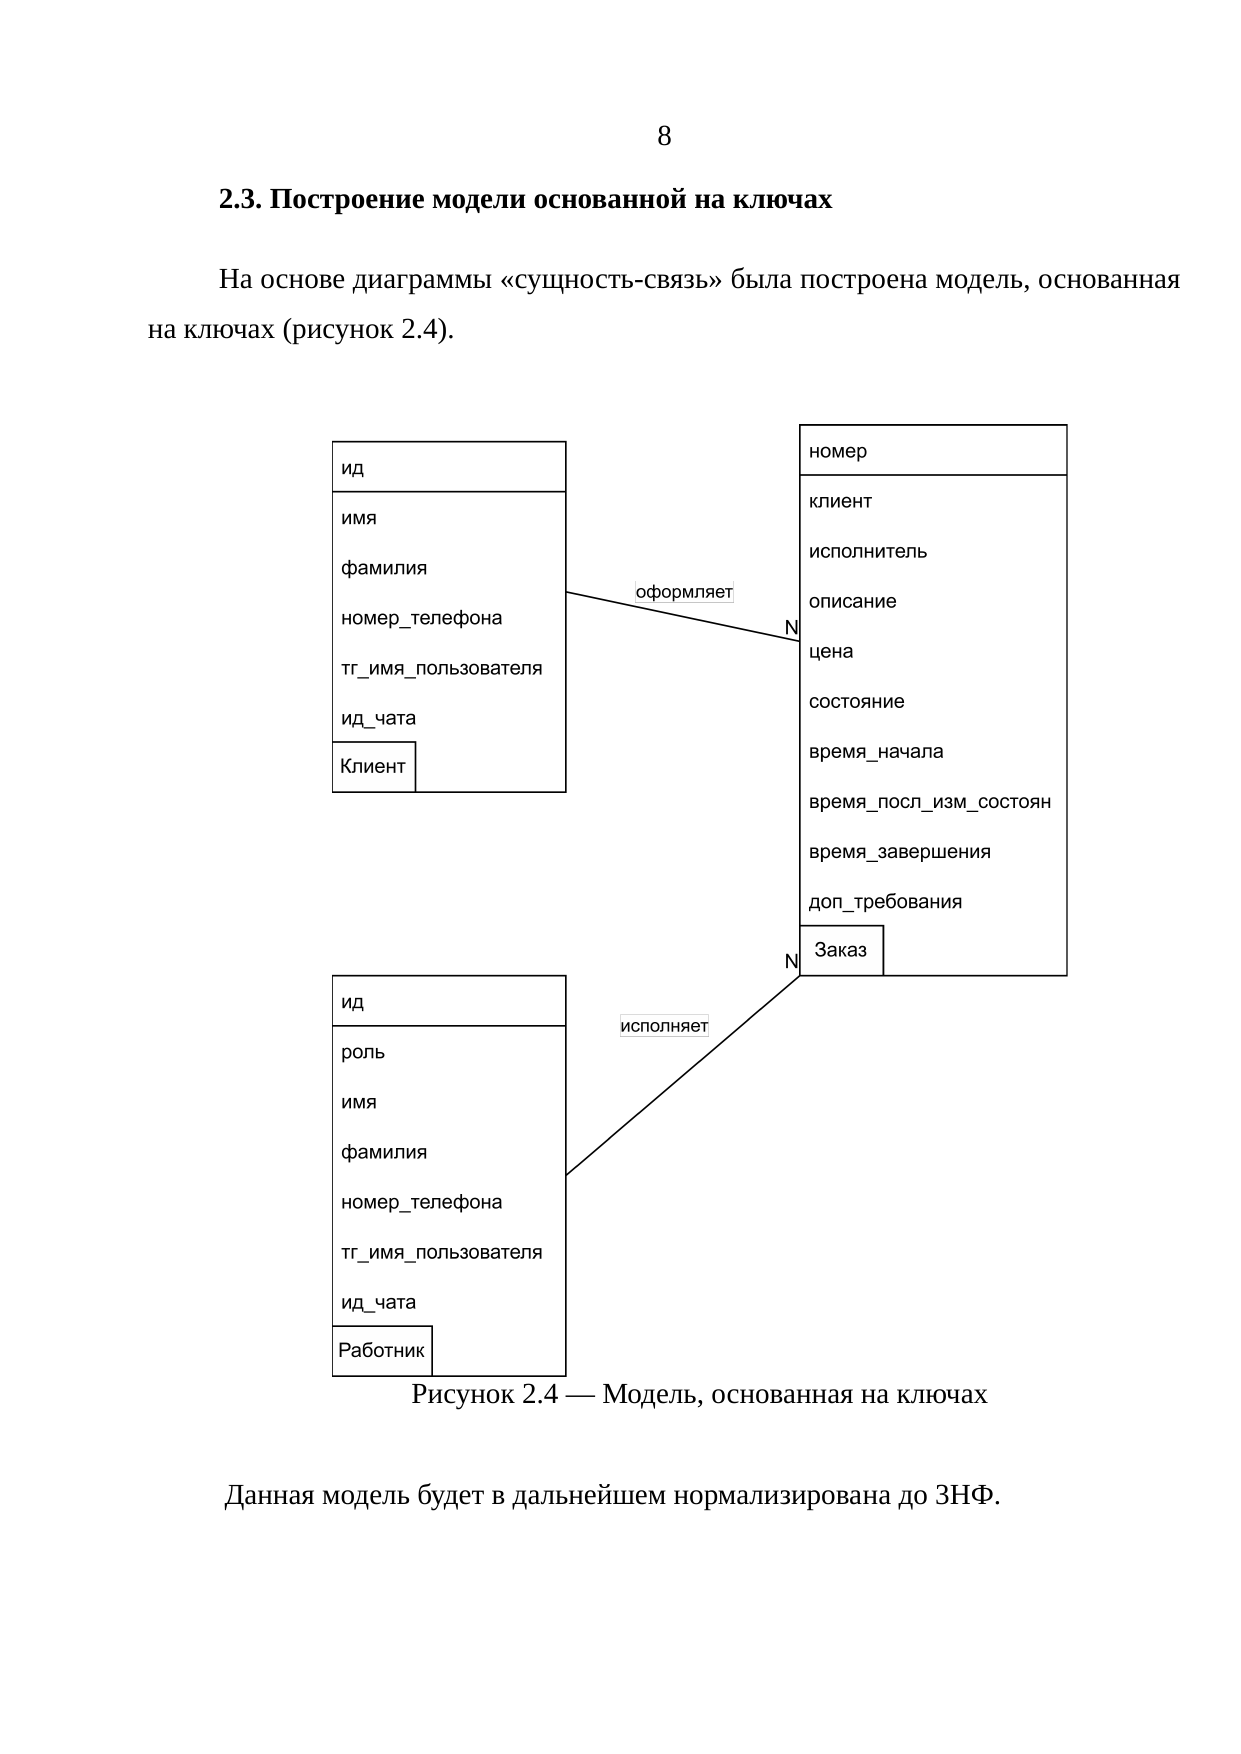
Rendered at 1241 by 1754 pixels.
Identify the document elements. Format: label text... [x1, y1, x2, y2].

text Рисунок 2.4 — Модель, основанная на ключах [380, 1377, 1020, 1410]
text На основе диаграммы «сущность-связь» была построена модель, основанная на ключах (рисунок 2.4). [148, 261, 1181, 345]
picture [332, 424, 1068, 1377]
text Данная модель будет в дальнейшем нормализирована до 3НФ. [148, 1477, 1181, 1511]
subtitle Построение модели основанной на ключах [148, 181, 1181, 215]
